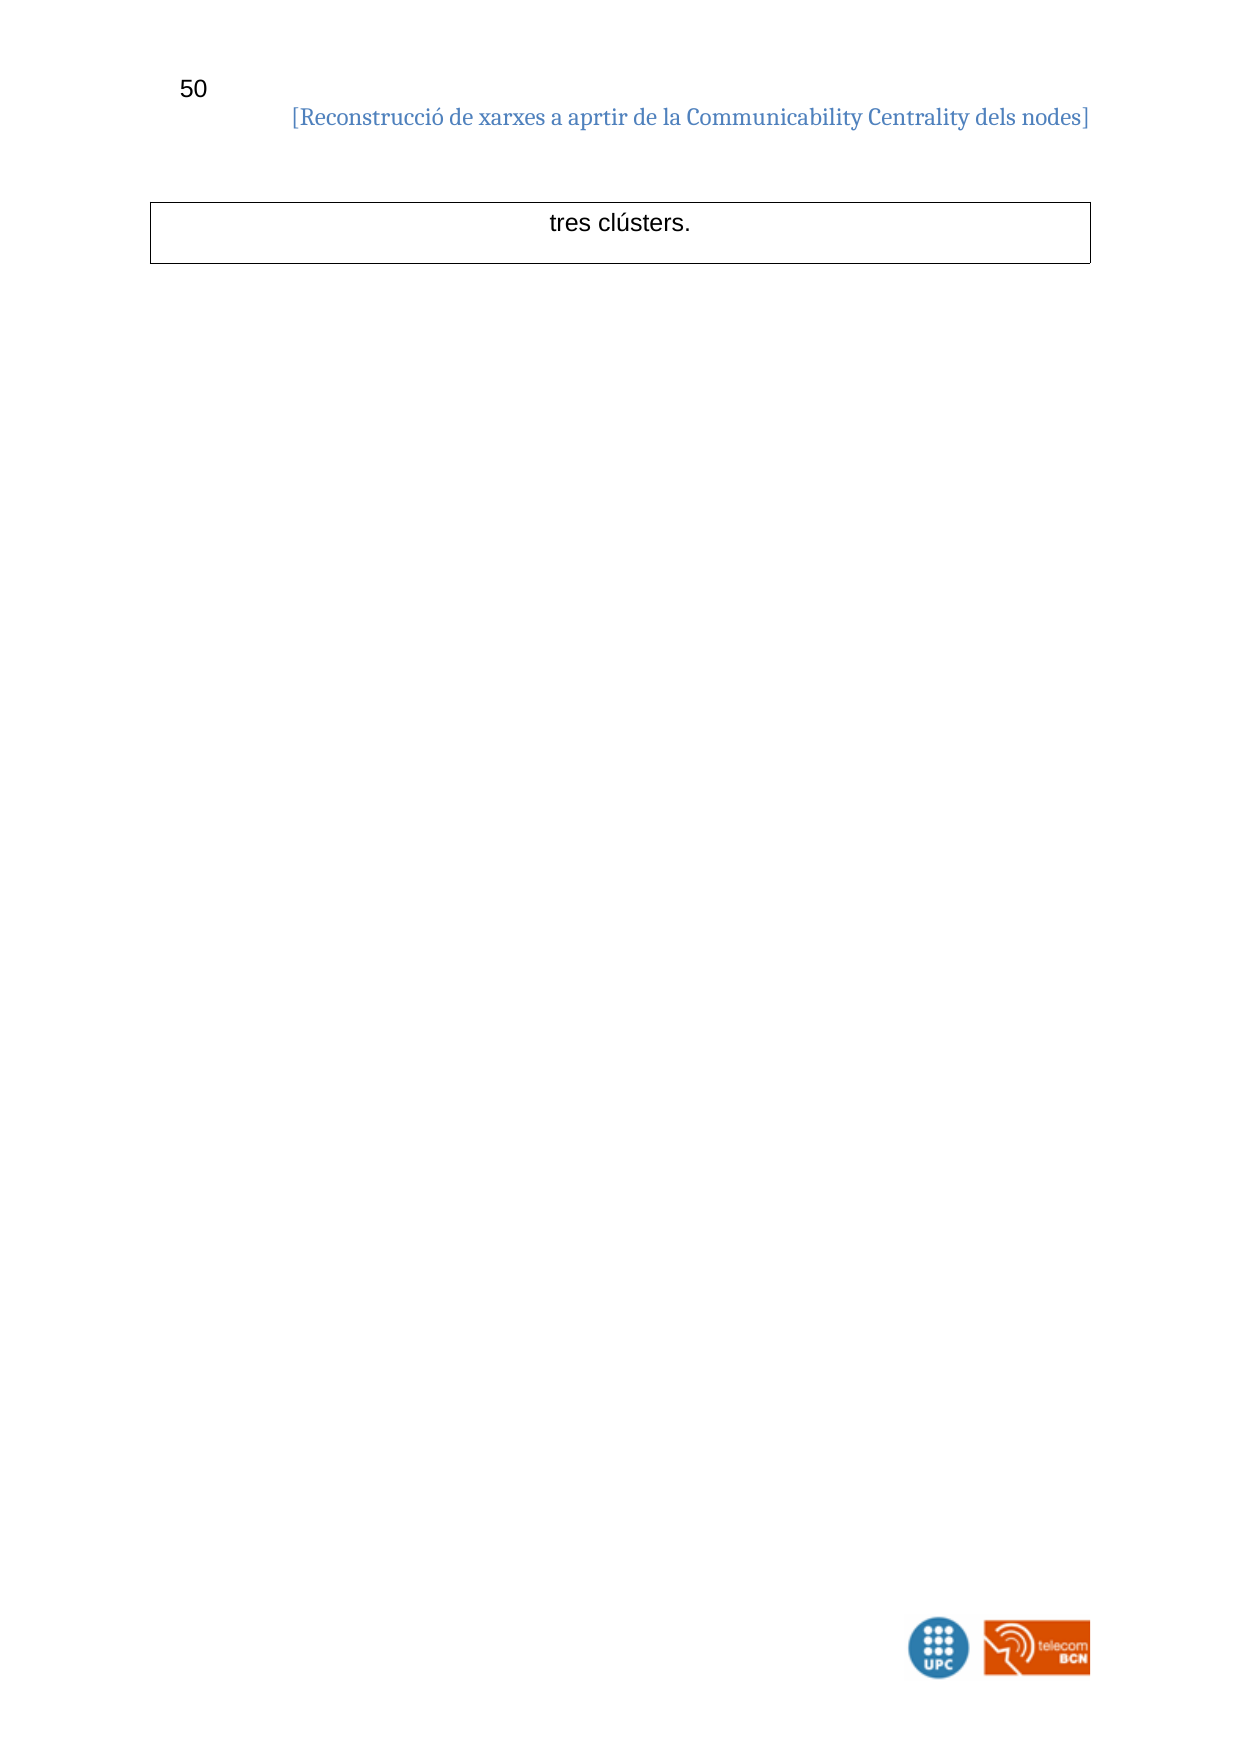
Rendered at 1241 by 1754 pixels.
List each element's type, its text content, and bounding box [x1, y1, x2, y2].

table_cell tres clústers. [151, 203, 1090, 263]
picture [904, 1614, 1091, 1681]
